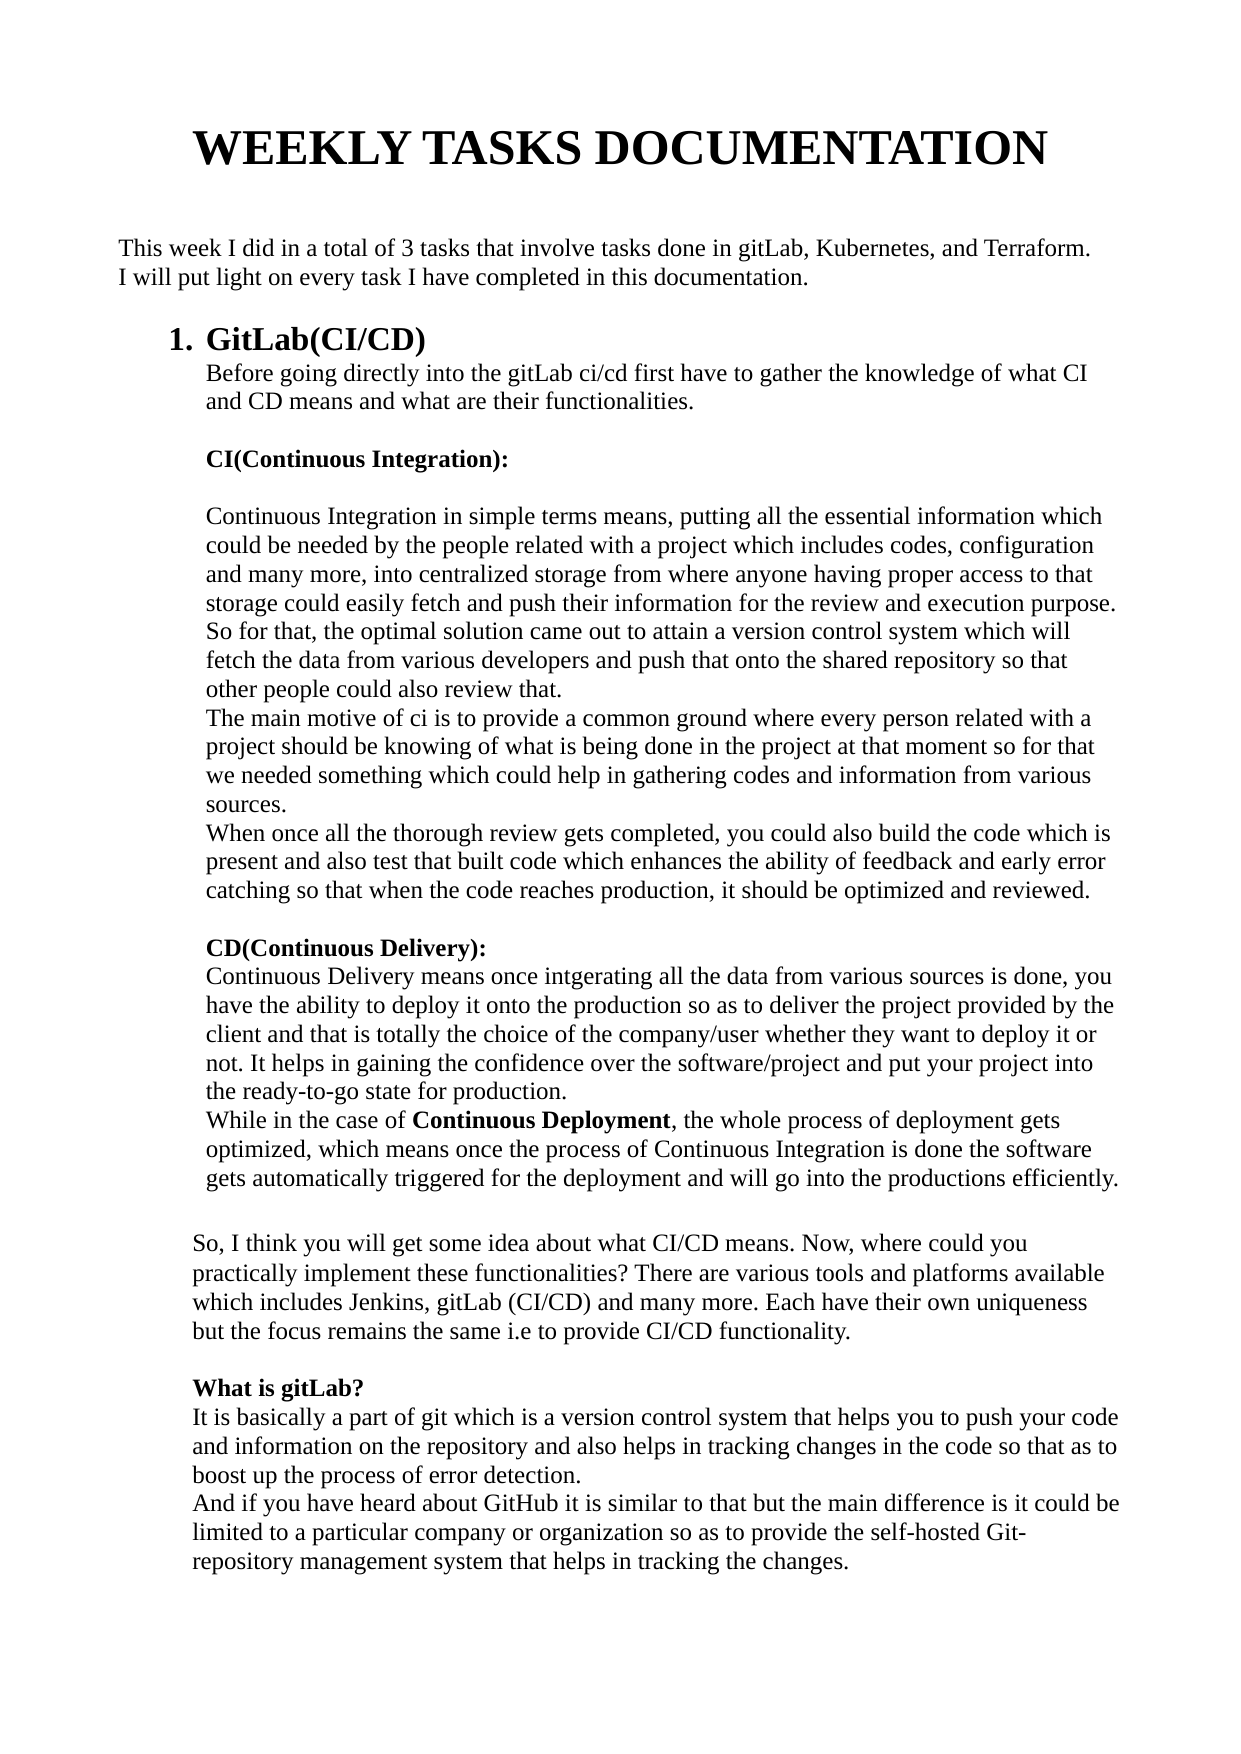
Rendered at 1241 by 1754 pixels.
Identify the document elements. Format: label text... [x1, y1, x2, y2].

text This week I did in a total of 3 tasks that involve tasks done in gitLab, Kubernetes, and Terraform. [118, 233, 1122, 262]
list Before going directly into the gitLab ci/cd first have to gather the knowledge of what CI and CD means and what are their functionalities. [168, 358, 1122, 415]
text WEEKLY TASKS DOCUMENTATION [118, 118, 1122, 176]
list Continuous Integration in simple terms means, putting all the essential information which could be needed by the people related with a project which includes codes, configuration and many more, into centralized storage from where anyone having proper access to that storage could easily fetch and push their information for the review and execution purpose. [168, 501, 1122, 616]
list While in the case of Continuous Deployment, the whole process of deployment gets optimized, which means once the process of Continuous Integration is done the software gets automatically triggered for the deployment and will go into the productions efficiently. [168, 1105, 1122, 1191]
list CI(Continuous Integration): [168, 444, 1122, 473]
text What is gitLab? [118, 1373, 1122, 1402]
list Continuous Delivery means once intgerating all the data from various sources is done, you have the ability to deploy it onto the production so as to deliver the project provided by the client and that is totally the choice of the company/user whether they want to deploy it or not. It helps in gaining the confidence over the software/project and put your project into the ready-to-go state for production. [168, 961, 1122, 1105]
text It is basically a part of git which is a version control system that helps you to push your code and information on the repository and also helps in tracking changes in the code so that as to boost up the process of error detection. [118, 1402, 1122, 1488]
list When once all the thorough review gets completed, you could also build the code which is present and also test that built code which enhances the ability of feedback and early error catching so that when the code reaches production, it should be optimized and reviewed. [168, 818, 1122, 904]
list GitLab(CI/CD) [168, 319, 1122, 358]
text So, I think you will get some idea about what CI/CD means. Now, where could you practically implement these functionalities? There are various tools and platforms available which includes Jenkins, gitLab (CI/CD) and many more. Each have their own uniqueness but the focus remains the same i.e to provide CI/CD functionality. [118, 1220, 1122, 1345]
list CD(Continuous Delivery): [168, 933, 1122, 961]
list So for that, the optimal solution came out to attain a version control system which will fetch the data from various developers and push that onto the shared repository so that other people could also review that. [168, 616, 1122, 703]
text And if you have heard about GitHub it is similar to that but the main difference is it could be limited to a particular company or organization so as to provide the self-hosted Git- repository management system that helps in tracking the changes. [118, 1488, 1122, 1575]
text I will put light on every task I have completed in this documentation. [118, 262, 1122, 291]
list The main motive of ci is to provide a common ground where every person related with a project should be knowing of what is being done in the project at that moment so for that we needed something which could help in gathering codes and information from various sources. [168, 703, 1122, 818]
